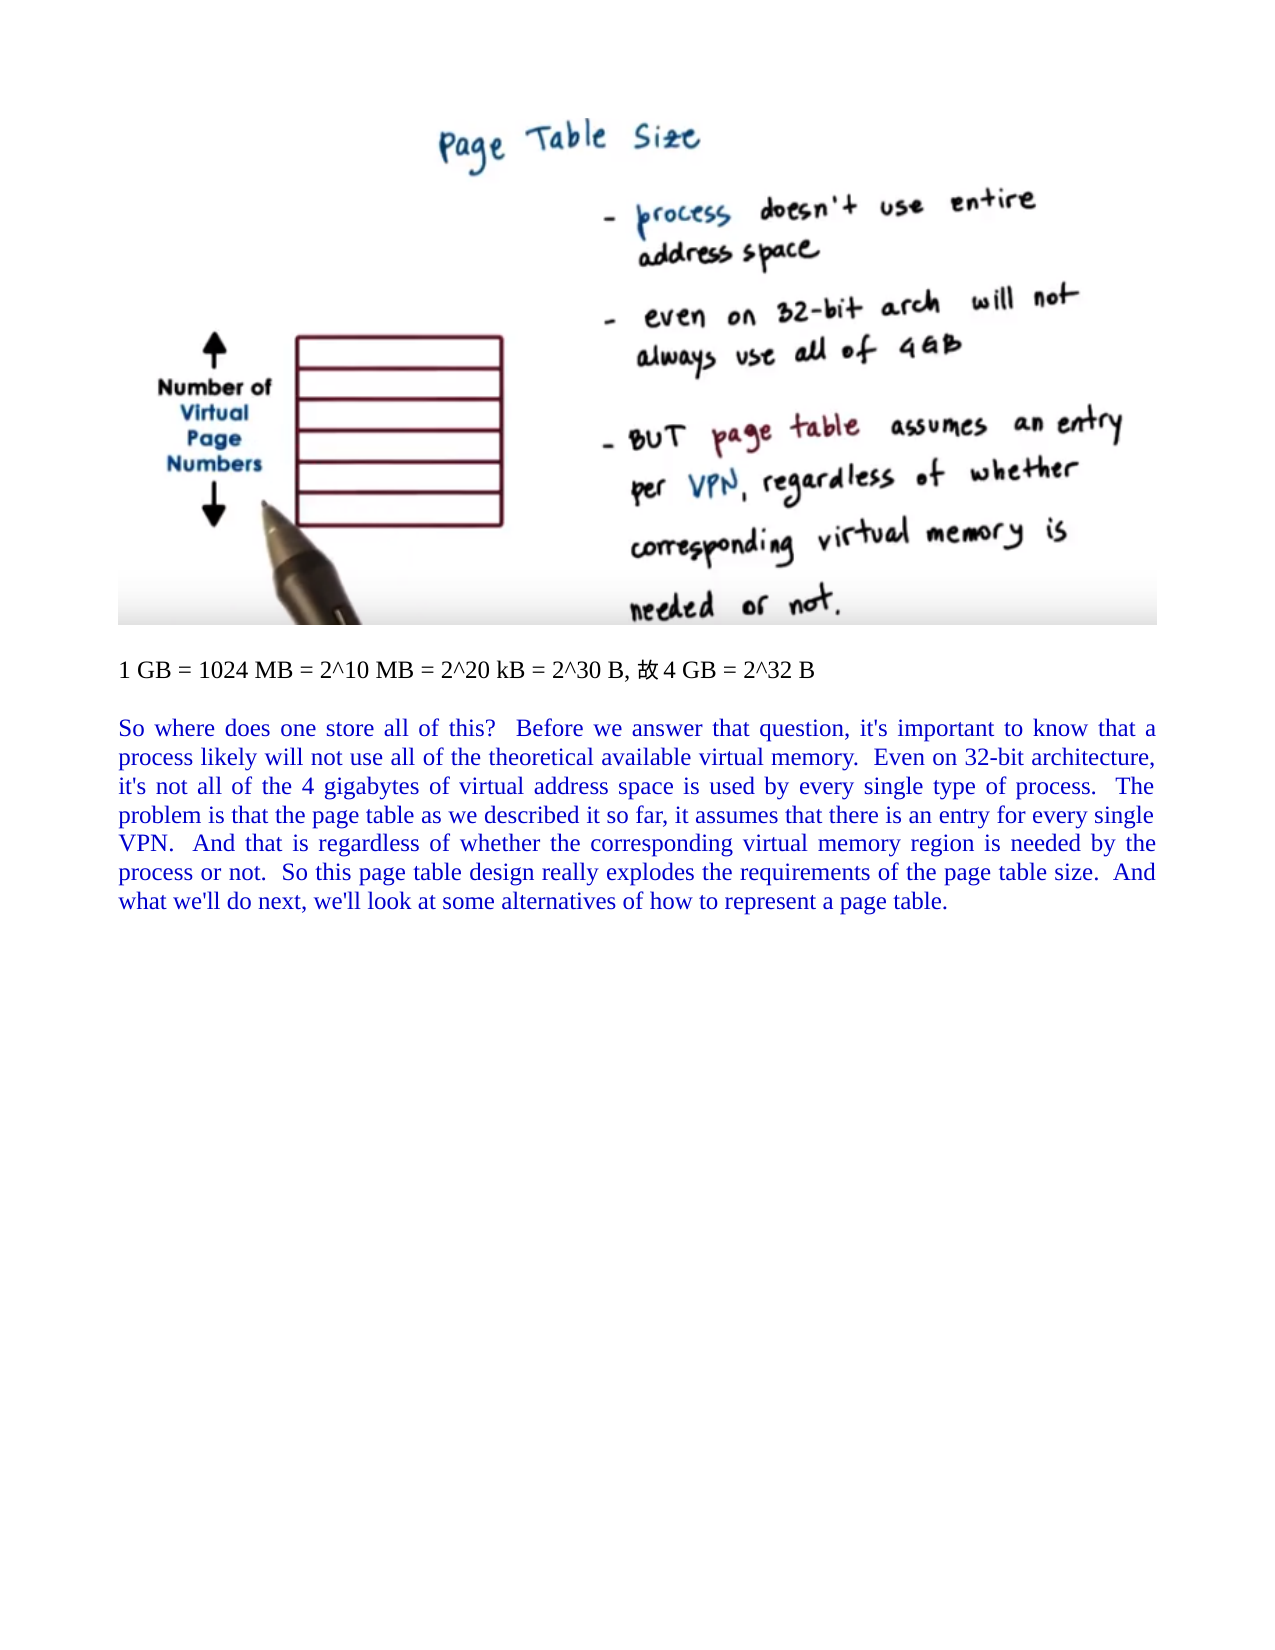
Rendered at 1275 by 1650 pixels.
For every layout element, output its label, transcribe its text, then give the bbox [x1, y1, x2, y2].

text 1 GB = 1024 MB = 2^10 MB = 2^20 kB = 2^30 B, 故4 GB = 2^32 B [118, 653, 1157, 685]
picture [118, 118, 1157, 625]
text So where does one store all of this? Before we answer that question, it's important to know that a process likely will not use all of the theoretical available virtual memory. Even on 32-bit architecture, it's not all of the 4 gigabytes of virtual address space is used by every single type of process. The problem is that the page table as we described it so far, it assumes that there is an entry for every single VPN. And that is regardless of whether the corresponding virtual memory region is needed by the process or not. So this page table design really explodes the requirements of the page table size. And what we'll do next, we'll look at some alternatives of how to represent a page table. [118, 713, 1157, 915]
